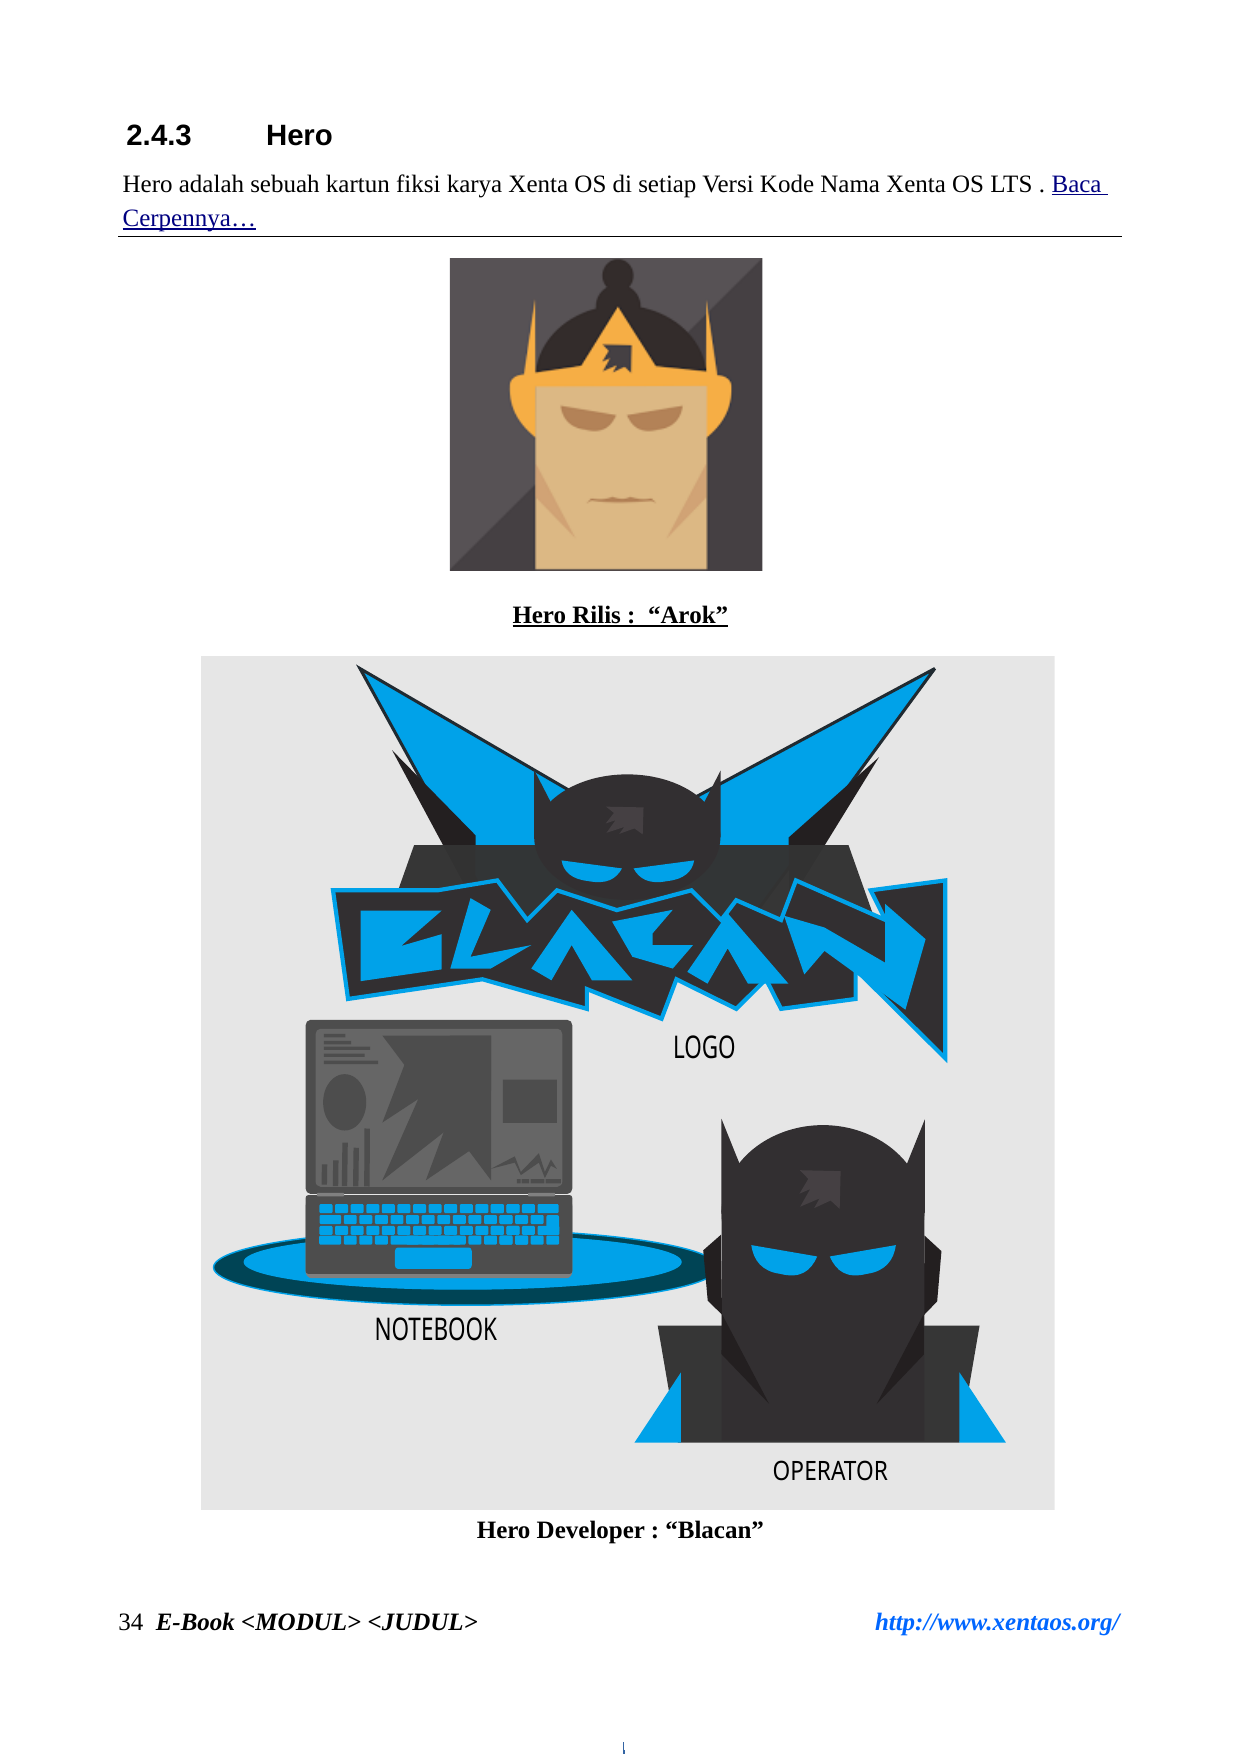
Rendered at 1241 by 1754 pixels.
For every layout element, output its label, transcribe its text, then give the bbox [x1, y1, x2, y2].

text Hero adalah sebuah kartun fiksi karya Xenta OS di setiap Versi Kode Nama Xenta OS LTS . Baca Cerpennya… [118, 164, 1122, 236]
picture [449, 258, 763, 571]
subtitle Hero [118, 118, 1122, 152]
text Hero Developer : “Blacan” [118, 649, 1122, 1544]
text Hero Rilis : “Arok” [118, 600, 1122, 629]
